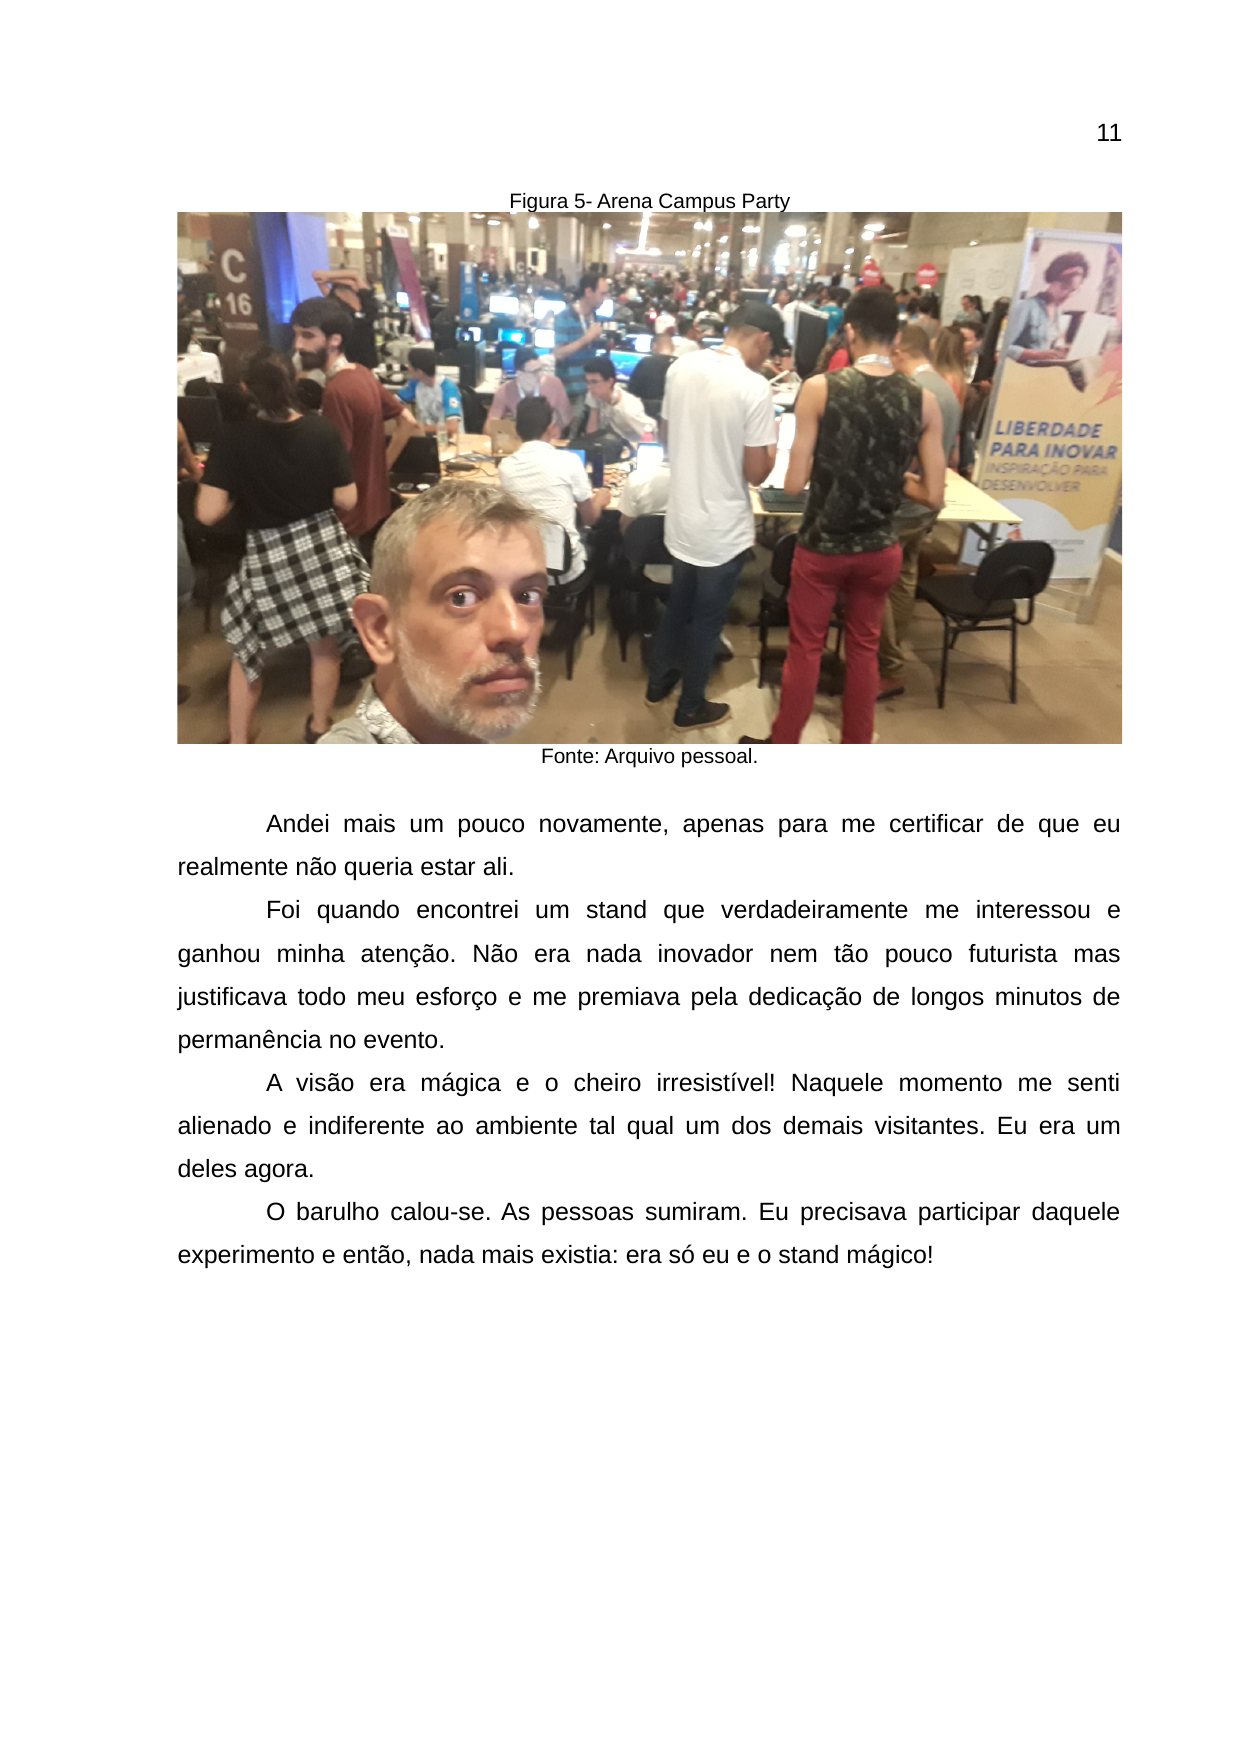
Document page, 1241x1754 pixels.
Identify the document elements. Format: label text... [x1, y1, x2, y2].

text Andei mais um pouco novamente, apenas para me certificar de que eu realmente não queria estar ali. [177, 809, 1122, 881]
text Fonte: Arquivo pessoal. [177, 744, 1122, 768]
picture [177, 212, 1123, 744]
text O barulho calou-se. As pessoas sumiram. Eu precisava participar daquele experimento e então, nada mais existia: era só eu e o stand mágico! [177, 1197, 1122, 1269]
text A visão era mágica e o cheiro irresistível! Naquele momento me senti alienado e indiferente ao ambiente tal qual um dos demais visitantes. Eu era um deles agora. [177, 1068, 1122, 1183]
text [177, 176, 1122, 189]
text Figura 5- Arena Campus Party [177, 189, 1122, 212]
text Foi quando encontrei um stand que verdadeiramente me interessou e ganhou minha atenção. Não era nada inovador nem tão pouco futurista mas justificava todo meu esforço e me premiava pela dedicação de longos minutos de permanência no evento. [177, 895, 1122, 1053]
